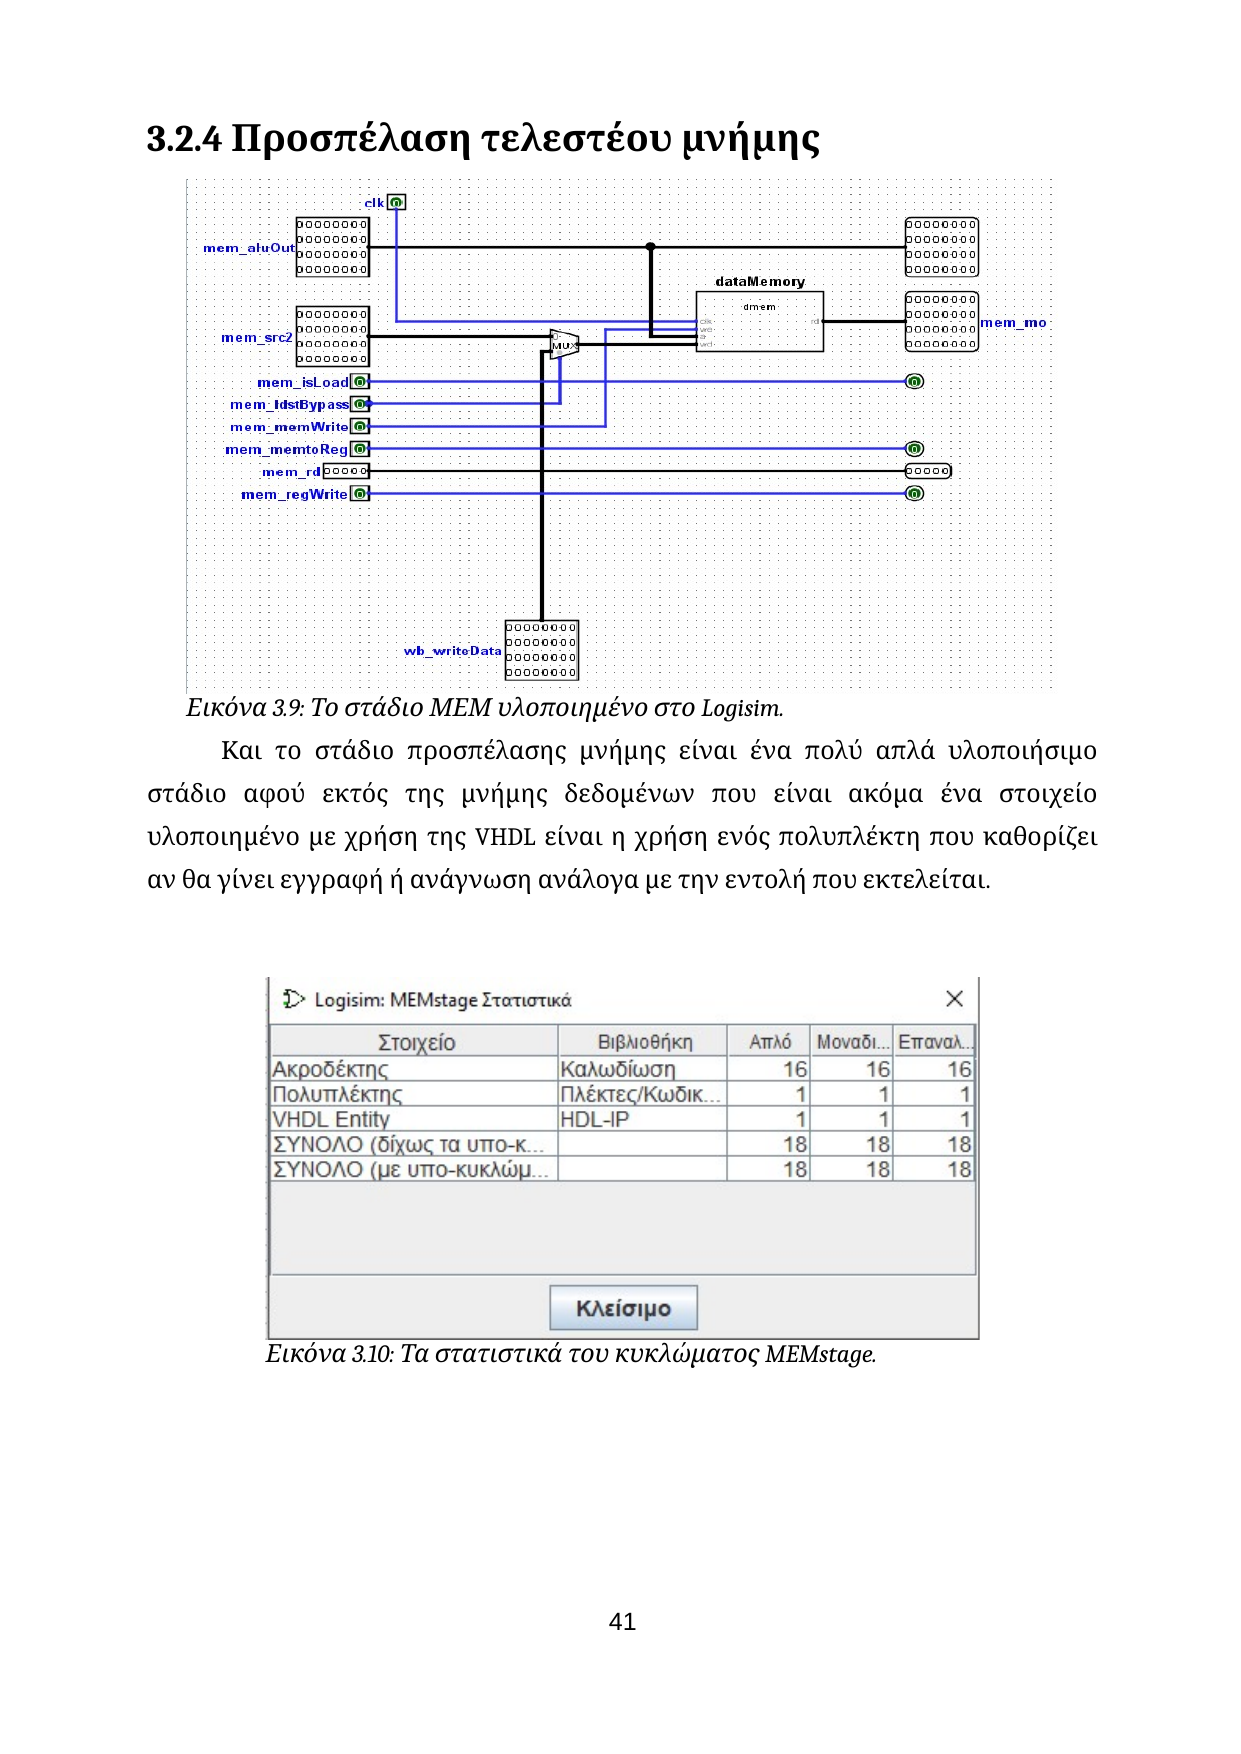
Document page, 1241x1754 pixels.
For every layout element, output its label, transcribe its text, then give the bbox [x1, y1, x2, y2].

text Εικόνα 3.10: Τα στατιστικά του κυκλώματος MEMstage. [266, 1340, 980, 1369]
text Εικόνα 3.9: Το στάδιο ΜΕΜ υλοποιημένο στο Logisim. [186, 694, 1059, 722]
text Και το στάδιο προσπέλασης μνήμης είναι ένα πολύ απλά υλοποιήσιμο στάδιο αφού εκτός της μνήμης δεδομένων που είναι ακόμα ένα στοιχείο υλοποιημένο με χρήση της VHDL είναι η χρήση ενός πολυπλέκτη που καθορίζει αν θα γίνει εγγραφή ή ανάγνωση ανάλογα με την εντολή που εκτελείται. [147, 174, 1098, 895]
picture [186, 179, 1059, 694]
subtitle 3.2.4 Προσπέλαση τελεστέου μνήμης [147, 118, 1098, 161]
picture [265, 977, 980, 1340]
